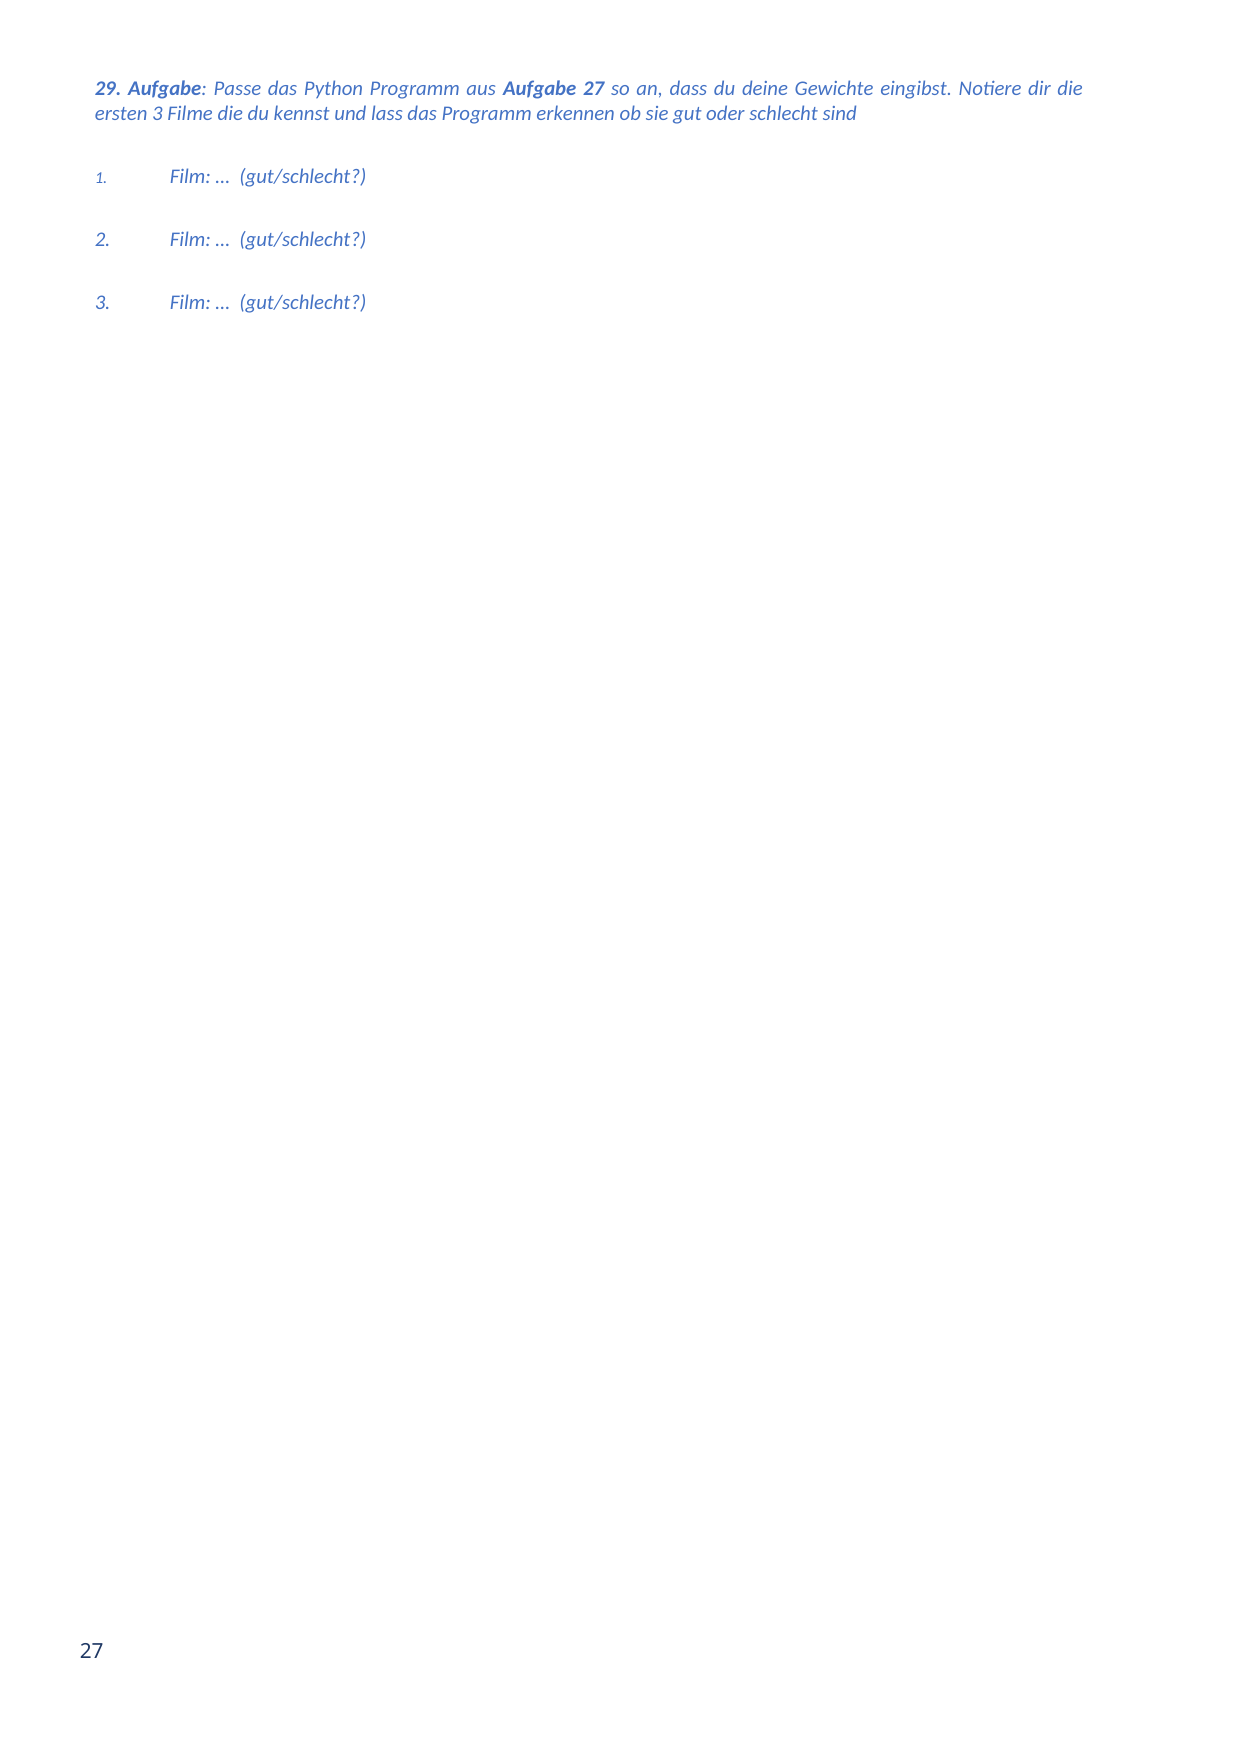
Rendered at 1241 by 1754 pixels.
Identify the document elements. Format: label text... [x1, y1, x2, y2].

list Film: … (gut/schlecht?) [94, 163, 1086, 189]
list Film: … (gut/schlecht?) [94, 226, 1086, 252]
list Film: … (gut/schlecht?) [94, 289, 1086, 314]
text 29. Aufgabe: Passe das Python Programm aus Aufgabe 27 so an, dass du deine Gewichte eingibst. Notiere dir die ersten 3 Filme die du kennst und lass das Programm erkennen ob sie gut oder schlecht sind [94, 75, 1086, 126]
